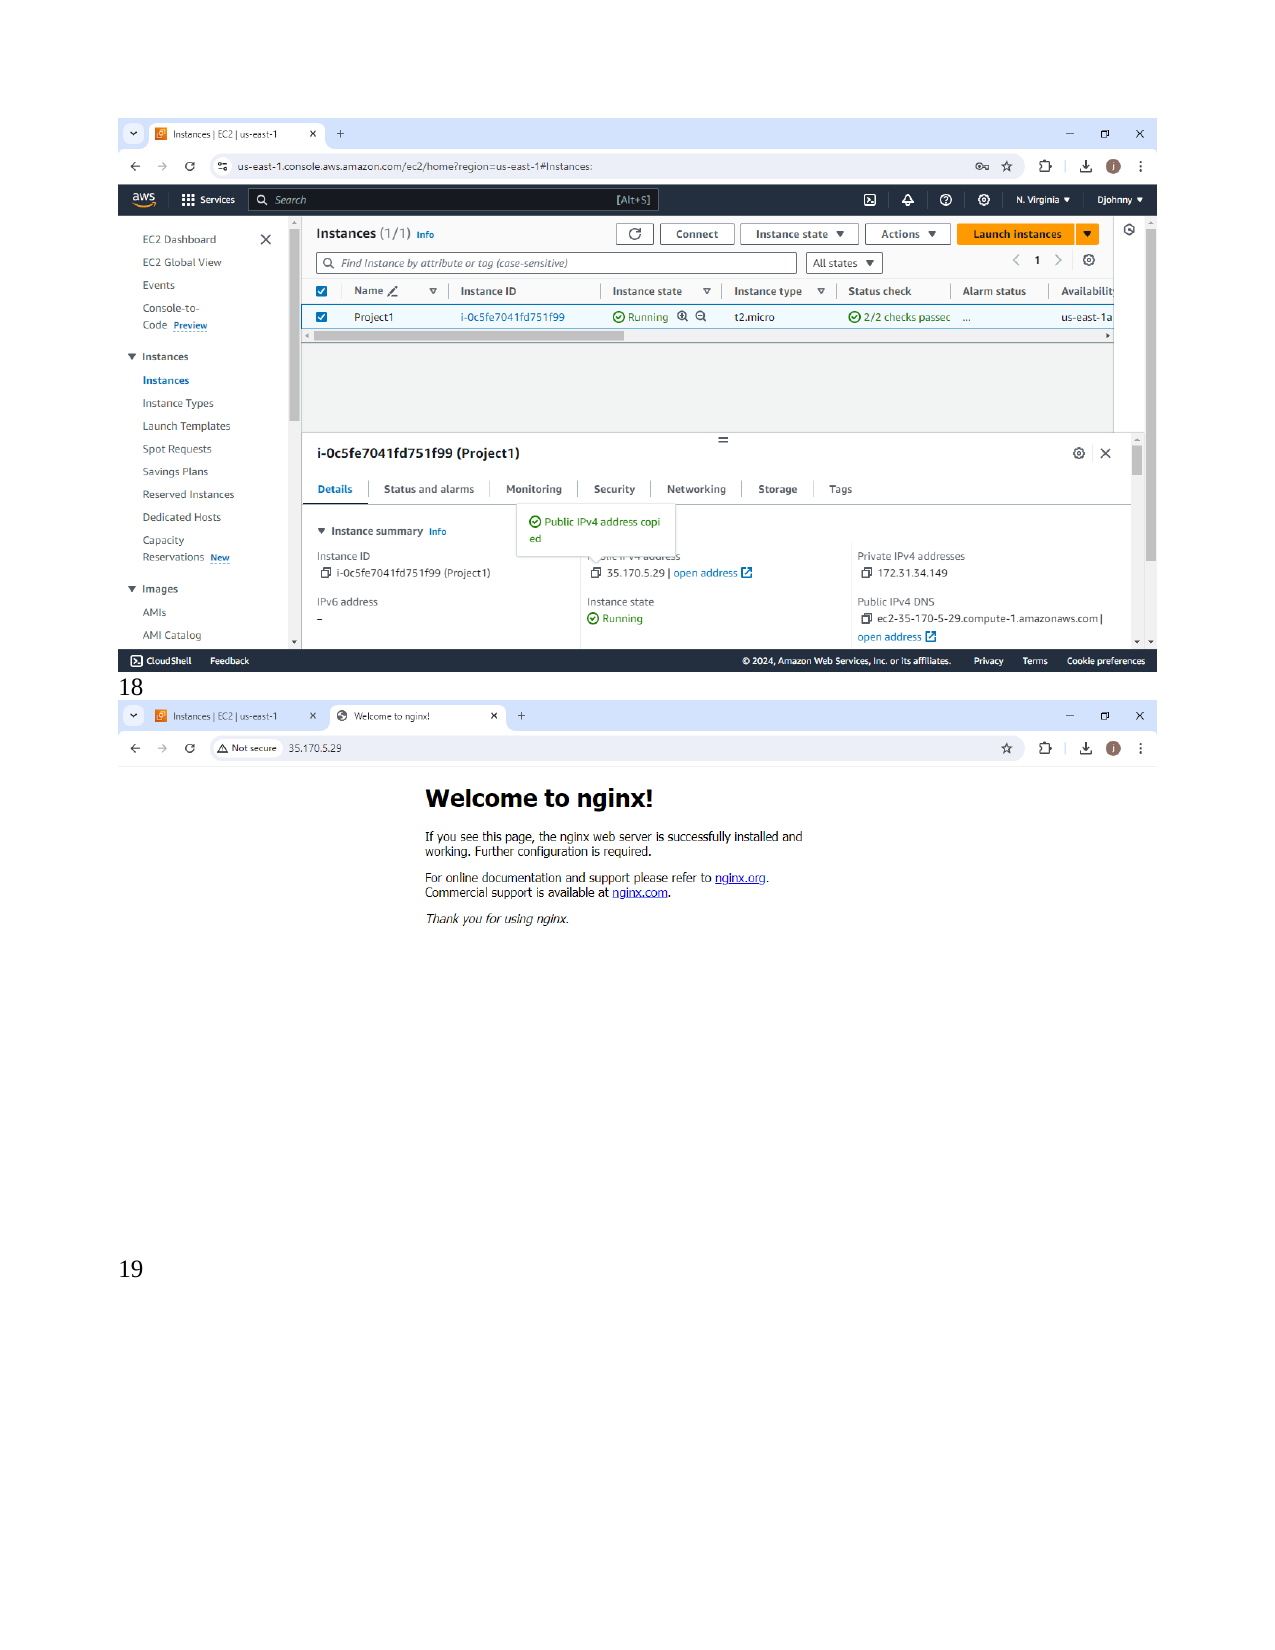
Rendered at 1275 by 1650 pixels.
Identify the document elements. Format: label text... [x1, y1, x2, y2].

text 18 [118, 672, 1157, 700]
picture [118, 700, 1157, 1254]
picture [118, 118, 1157, 672]
text 19 [118, 1254, 1157, 1283]
